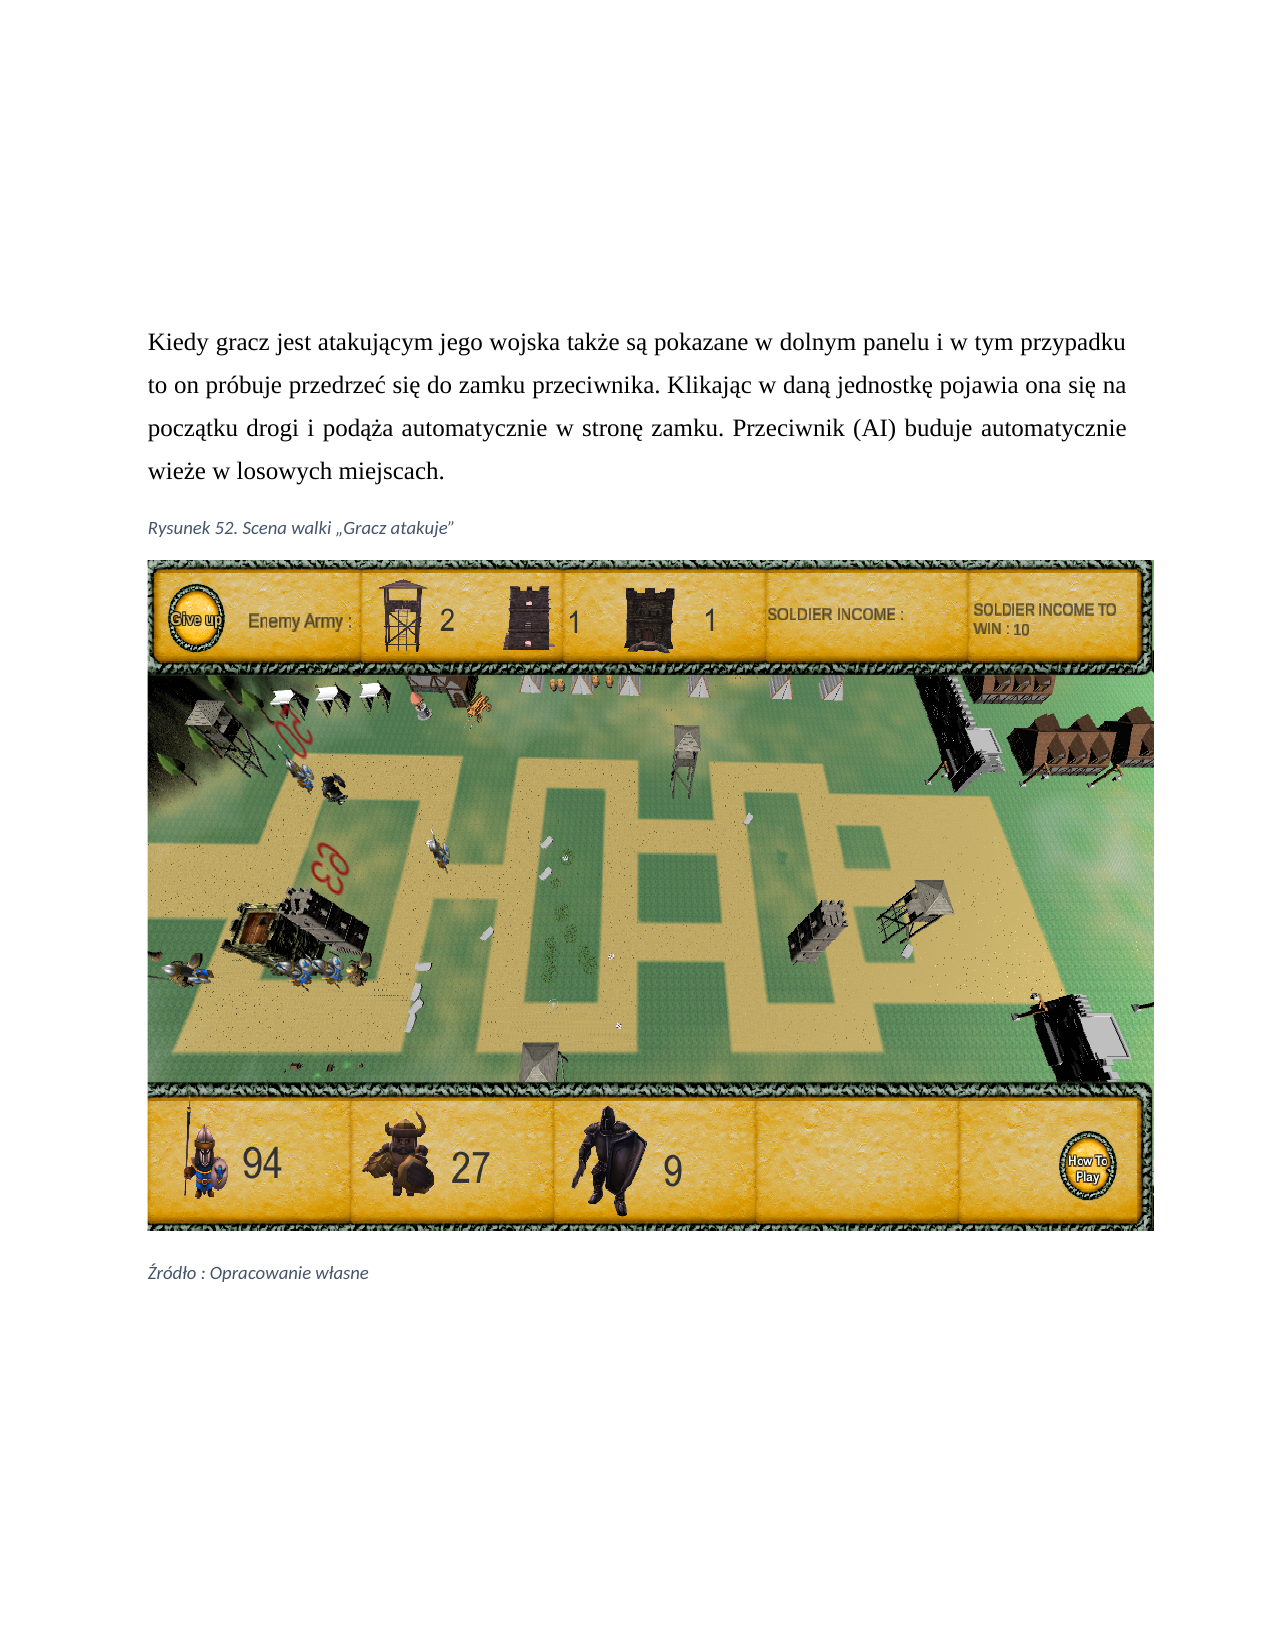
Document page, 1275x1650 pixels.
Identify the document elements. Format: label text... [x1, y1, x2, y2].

text Kiedy gracz jest atakującym jego wojska także są pokazane w dolnym panelu i w tym przypadku to on próbuje przedrzeć się do zamku przeciwnika. Klikając w daną jednostkę pojawia ona się na początku drogi i podąża automatycznie w stronę zamku. Przeciwnik (AI) buduje automatycznie wieże w losowych miejscach. [148, 327, 1127, 485]
text Rysunek 52. Scena walki „Gracz atakuje” [148, 516, 1127, 539]
text Źródło : Opracowanie własne [148, 1261, 1127, 1284]
